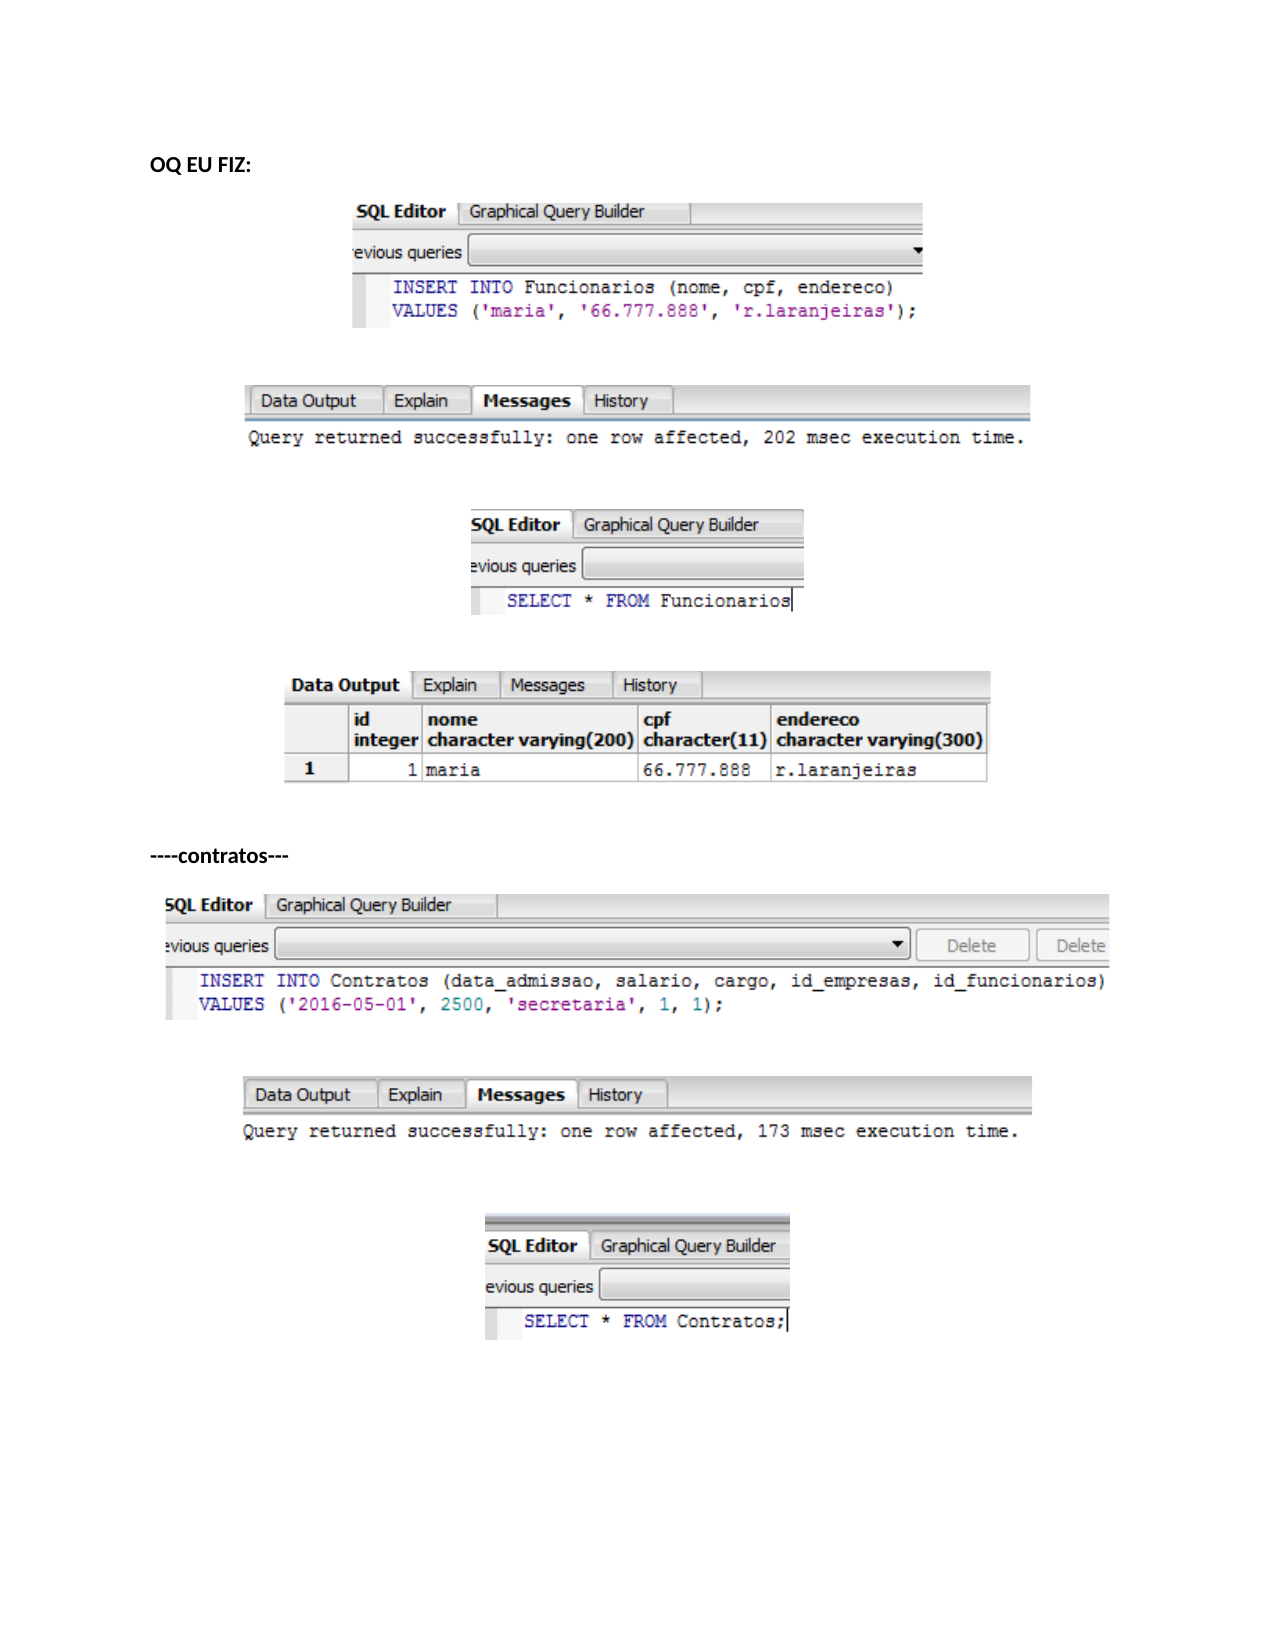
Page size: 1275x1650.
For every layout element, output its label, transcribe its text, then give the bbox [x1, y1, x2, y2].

picture [284, 671, 991, 784]
picture [485, 1213, 790, 1340]
text OQ EU FIZ: [150, 150, 1125, 178]
text ----contratos--- [150, 841, 1125, 869]
picture [243, 1076, 1033, 1156]
picture [352, 203, 923, 328]
picture [244, 385, 1031, 453]
picture [471, 509, 804, 615]
picture [165, 894, 1110, 1020]
